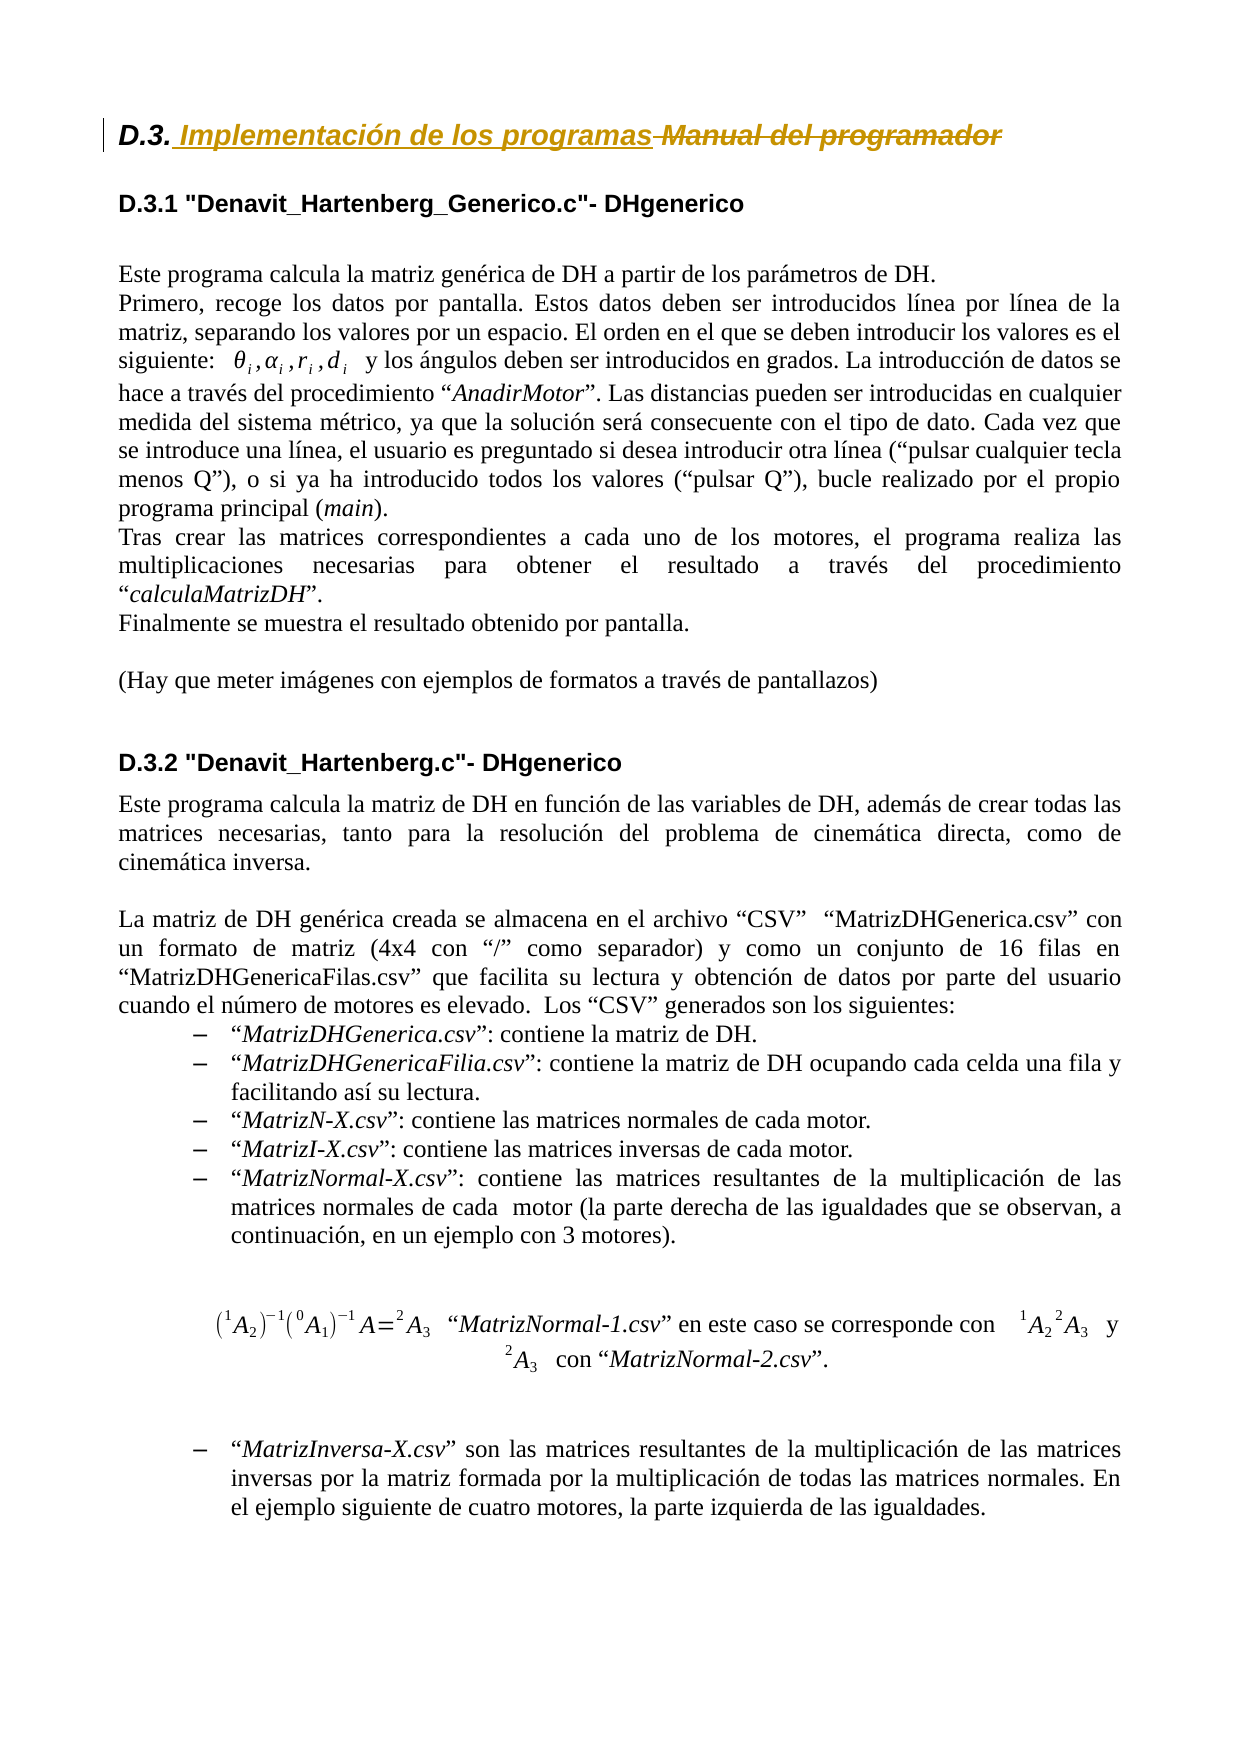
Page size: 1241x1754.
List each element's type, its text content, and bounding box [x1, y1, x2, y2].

text La matriz de DH genérica creada se almacena en el archivo “CSV” “MatrizDHGenerica.csv” con un formato de matriz (4x4 con “/” como separador) y como un conjunto de 16 filas en “MatrizDHGenericaFilas.csv” que facilita su lectura y obtención de datos por parte del usuario cuando el número de motores es elevado. Los “CSV” generados son los siguientes: [118, 904, 1122, 1019]
text (Hay que meter imágenes con ejemplos de formatos a través de pantallazos) [118, 665, 1122, 694]
list “MatrizDHGenerica.csv”: contiene la matriz de DH. [193, 1019, 1122, 1048]
list “MatrizN-X.csv”: contiene las matrices normales de cada motor. [193, 1105, 1122, 1134]
list “MatrizNormal-1.csv” en este caso se corresponde con y con “MatrizNormal-2.csv”. [156, 1307, 1122, 1377]
text Tras crear las matrices correspondientes a cada uno de los motores, el programa realiza las multiplicaciones necesarias para obtener el resultado a través del procedimiento “calculaMatrizDH”. [118, 522, 1122, 608]
text Este programa calcula la matriz genérica de DH a partir de los parámetros de DH. [118, 259, 1122, 288]
list “MatrizDHGenericaFilia.csv”: contiene la matriz de DH ocupando cada celda una fila y facilitando así su lectura. [193, 1048, 1122, 1105]
text Finalmente se muestra el resultado obtenido por pantalla. [118, 608, 1122, 637]
text Este programa calcula la matriz de DH en función de las variables de DH, además de crear todas las matrices necesarias, tanto para la resolución del problema de cinemática directa, como de cinemática inversa. [118, 789, 1122, 875]
text Primero, recoge los datos por pantalla. Estos datos deben ser introducidos línea por línea de la matriz, separando los valores por un espacio. El orden en el que se deben introducir los valores es el siguiente:y los ángulos deben ser introducidos en grados. La introducción de datos se hace a través del procedimiento “AnadirMotor”. Las distancias pueden ser introducidas en cualquier medida del sistema métrico, ya que la solución será consecuente con el tipo de dato. Cada vez que se introduce una línea, el usuario es preguntado si desea introducir otra línea (“pulsar cualquier tecla menos Q”), o si ya ha introducido todos los valores (“pulsar Q”), bucle realizado por el propio programa principal (main). [118, 288, 1122, 522]
list “MatrizInversa-X.csv” son las matrices resultantes de la multiplicación de las matrices inversas por la matriz formada por la multiplicación de todas las matrices normales. En el ejemplo siguiente de cuatro motores, la parte izquierda de las igualdades. [193, 1434, 1122, 1520]
list “MatrizNormal-X.csv”: contiene las matrices resultantes de la multiplicación de las matrices normales de cada motor (la parte derecha de las igualdades que se observan, a continuación, en un ejemplo con 3 motores). [193, 1163, 1122, 1249]
subtitle D.3.2 "Denavit_Hartenberg.c"- DHgenerico [118, 748, 1122, 777]
subtitle D.3. Implementación de los programas [118, 118, 1122, 152]
subtitle D.3.1 "Denavit_Hartenberg_Generico.c"- DHgenerico [118, 189, 1122, 218]
list “MatrizI-X.csv”: contiene las matrices inversas de cada motor. [193, 1134, 1122, 1163]
